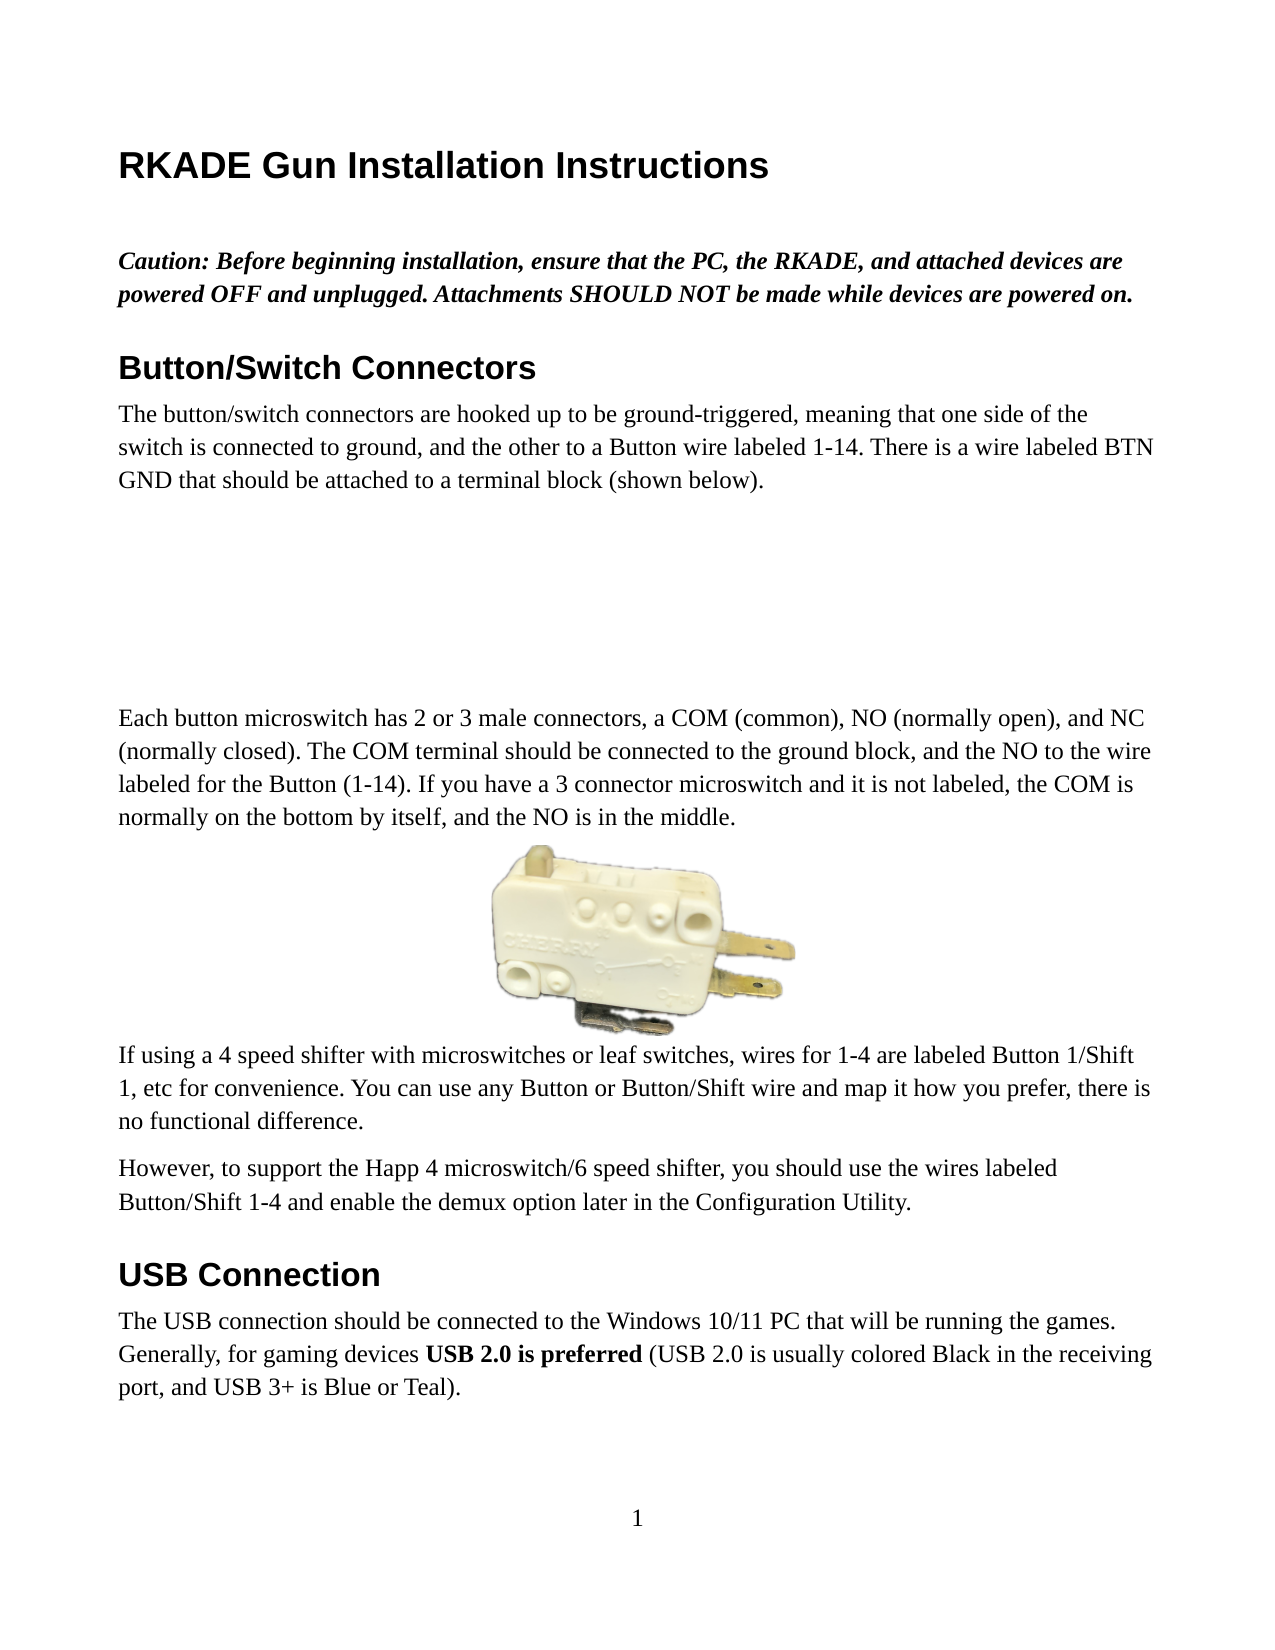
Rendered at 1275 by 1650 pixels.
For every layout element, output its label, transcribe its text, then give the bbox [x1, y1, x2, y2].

text Caution: Before beginning installation, ensure that the PC, the RKADE, and attached devices are powered OFF and unplugged. Attachments SHOULD NOT be made while devices are powered on. [118, 246, 1157, 308]
subtitle RKADE Gun Installation Instructions [118, 143, 1157, 186]
text Each button microswitch has 2 or 3 male connectors, a COM (common), NO (normally open), and NC (normally closed). The COM terminal should be connected to the ground block, and the NO to the wire labeled for the Button (1-14). If you have a 3 connector microswitch and it is not labeled, the COM is normally on the bottom by itself, and the NO is in the middle. [118, 703, 1157, 831]
picture [491, 845, 796, 1036]
subtitle USB Connection [118, 1255, 1157, 1293]
text The button/switch connectors are hooked up to be ground-triggered, meaning that one side of the switch is connected to ground, and the other to a Button wire labeled 1-14. There is a wire labeled BTN GND that should be attached to a terminal block (shown below). [118, 399, 1157, 493]
text The USB connection should be connected to the Windows 10/11 PC that will be running the games. Generally, for gaming devices USB 2.0 is preferred (USB 2.0 is usually colored Black in the receiving port, and USB 3+ is Blue or Teal). [118, 1306, 1157, 1401]
text If using a 4 speed shifter with microswitches or leaf switches, wires for 1-4 are labeled Button 1/Shift 1, etc for convenience. You can use any Button or Button/Shift wire and map it how you prefer, there is no functional difference. [118, 1040, 1157, 1135]
subtitle Button/Switch Connectors [118, 348, 1157, 386]
text However, to support the Happ 4 microswitch/6 speed shifter, you should use the wires labeled Button/Shift 1-4 and enable the demux option later in the Configuration Utility. [118, 1153, 1157, 1215]
